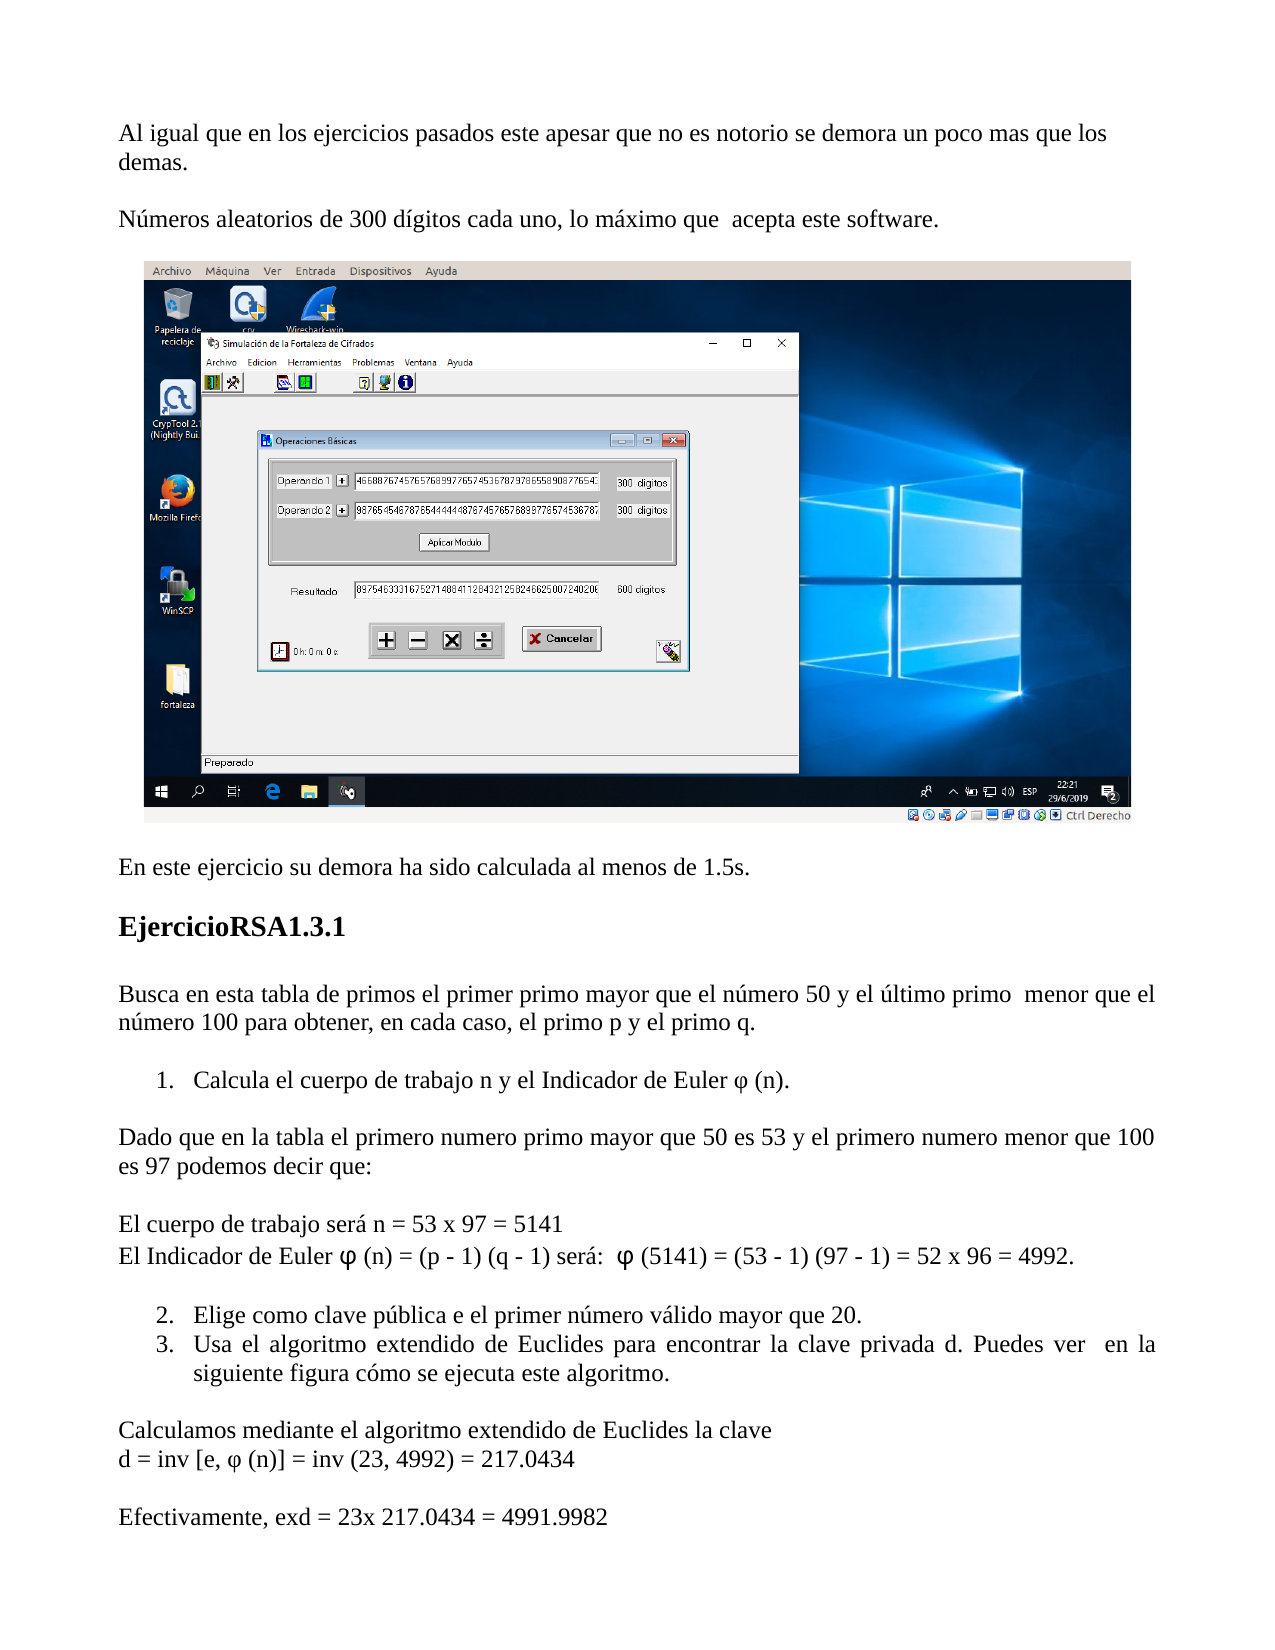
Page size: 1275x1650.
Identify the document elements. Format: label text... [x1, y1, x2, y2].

text d = inv [e, φ (n)] = inv (23, 4992) = 217.0434 [118, 1444, 1157, 1473]
picture [143, 261, 1132, 823]
list Usa el algoritmo extendido de Euclides para encontrar la clave privada d. Puedes ver en la siguiente figura cómo se ejecuta este algoritmo. [156, 1329, 1157, 1387]
text Calculamos mediante el algoritmo extendido de Euclides la clave [118, 1415, 1157, 1444]
text EjercicioRSA1.3.1 [118, 909, 1157, 943]
list Elige como clave pública e el primer número válido mayor que 20. [156, 1300, 1157, 1329]
text Números aleatorios de 300 dígitos cada uno, lo máximo que acepta este software. [118, 204, 1157, 233]
list El cuerpo de trabajo será n = 53 x 97 = 5141 [118, 1209, 1150, 1237]
text Dado que en la tabla el primero numero primo mayor que 50 es 53 y el primero numero menor que 100 es 97 podemos decir que: [118, 1122, 1157, 1180]
list Calcula el cuerpo de trabajo n y el Indicador de Euler φ (n). [156, 1065, 1157, 1094]
text Al igual que en los ejercicios pasados este apesar que no es notorio se demora un poco mas que los demas. [118, 118, 1157, 176]
text Busca en esta tabla de primos el primer primo mayor que el número 50 y el último primo menor que el número 100 para obtener, en cada caso, el primo p y el primo q. [118, 979, 1157, 1036]
text Efectivamente, exd = 23x 217.0434 = 4991.9982 [118, 1502, 1157, 1530]
list El Indicador de Euler φ (n) = (p ‐ 1) (q ‐ 1) será: φ (5141) = (53 ‐ 1) (97 ‐ 1) = 52 x 96 = 4992. [118, 1237, 1150, 1272]
text En este ejercicio su demora ha sido calculada al menos de 1.5s. [118, 852, 1157, 881]
